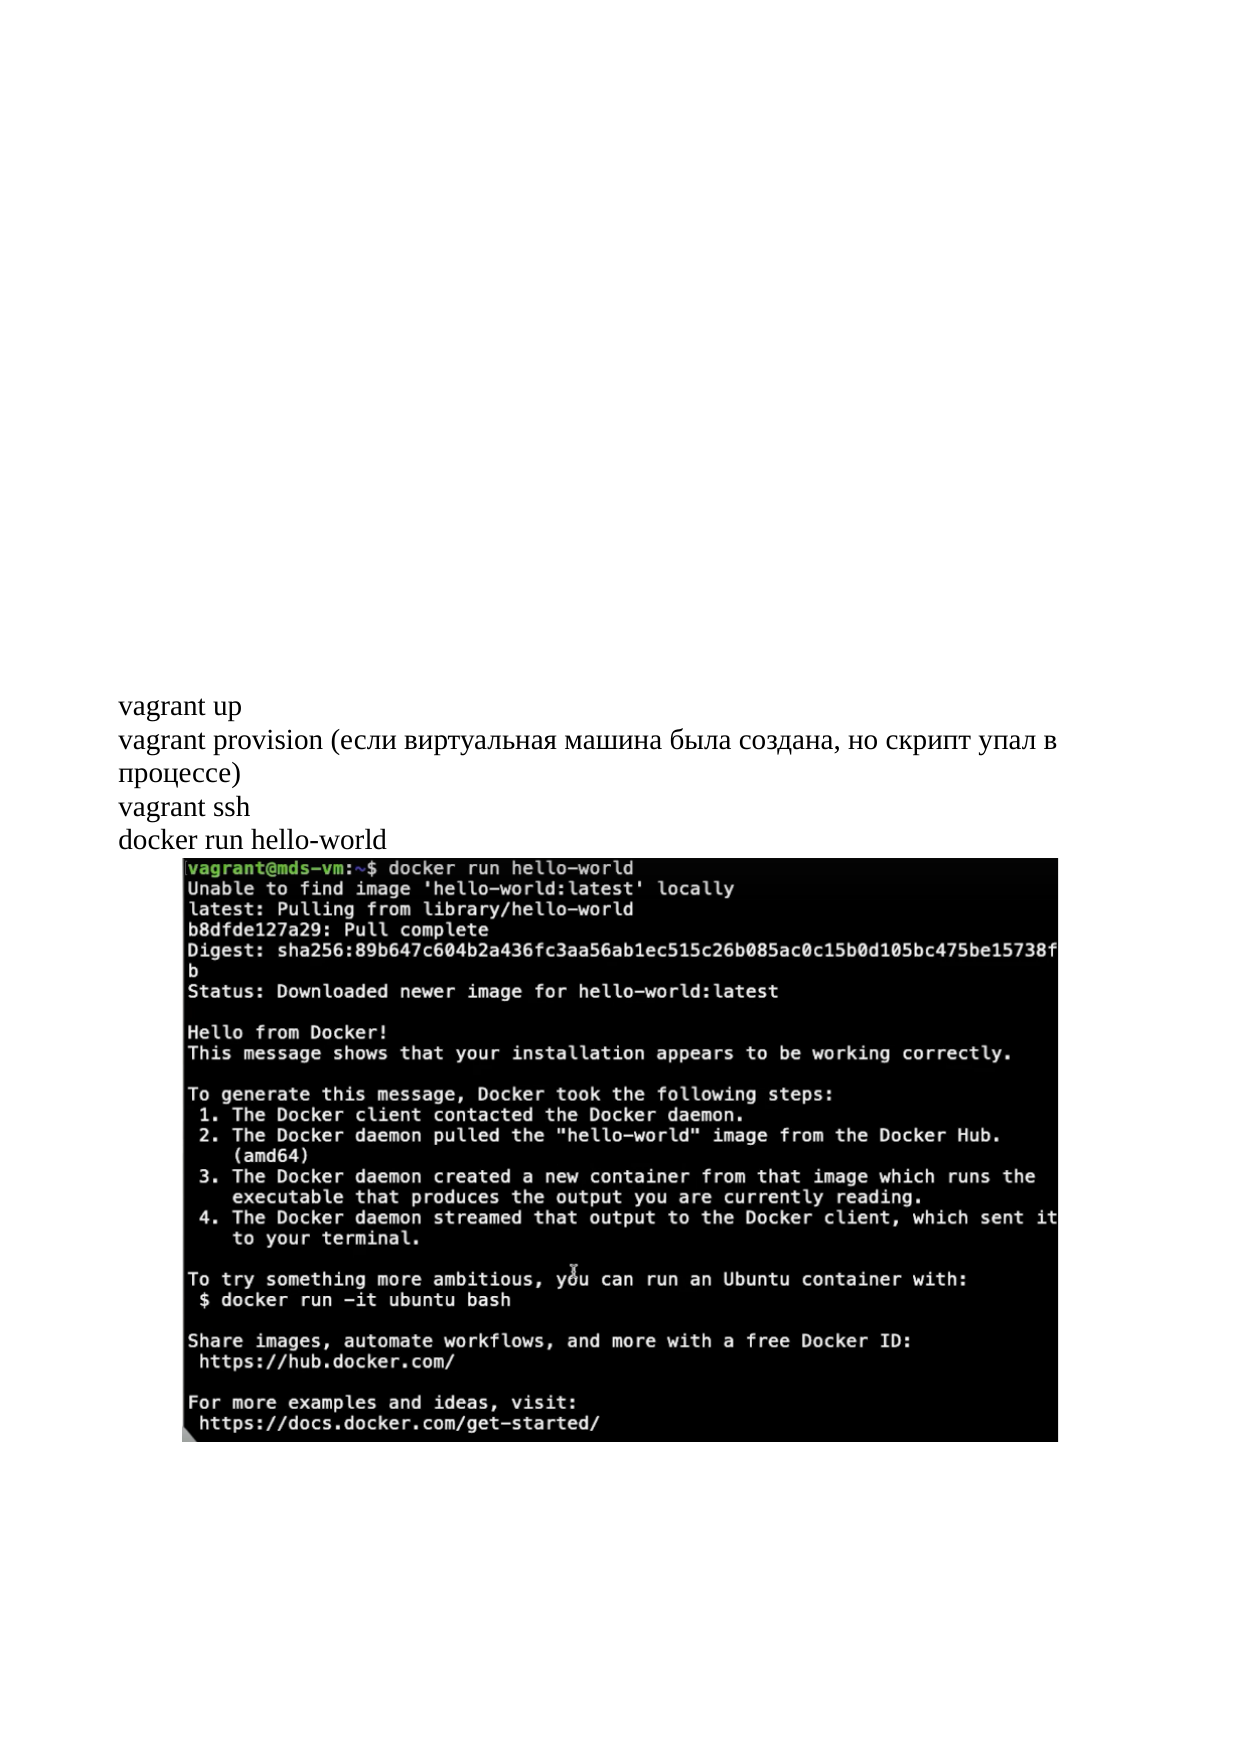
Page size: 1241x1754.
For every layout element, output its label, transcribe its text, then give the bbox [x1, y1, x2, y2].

picture [182, 858, 1059, 1442]
text vagrant up [118, 688, 1122, 722]
text docker run hello-world [118, 822, 1122, 856]
text vagrant provision (если виртуальная машина была создана, но скрипт упал в процессе) [118, 722, 1122, 789]
text vagrant ssh [118, 789, 1122, 822]
